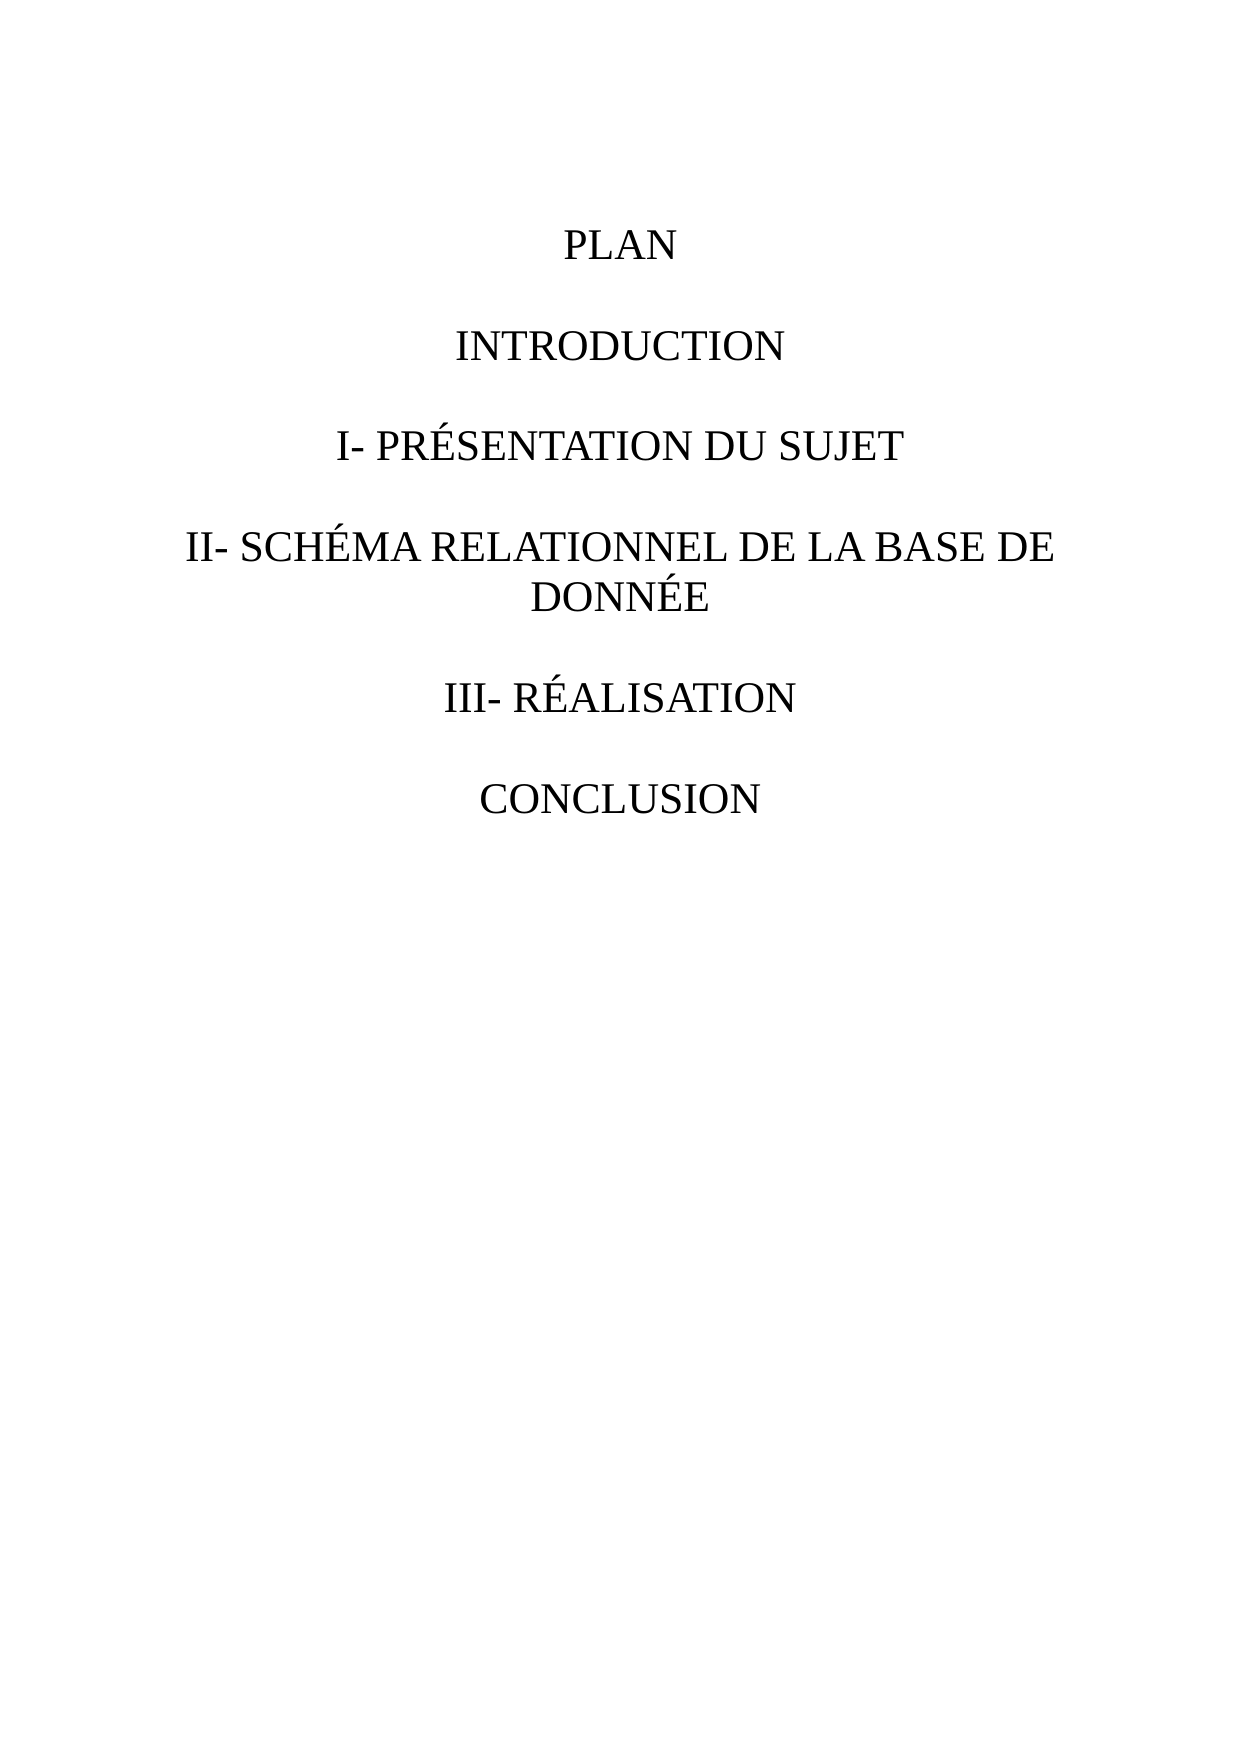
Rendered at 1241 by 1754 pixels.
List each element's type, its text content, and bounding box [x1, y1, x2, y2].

text CONCLUSION [118, 772, 1122, 822]
text I- PRÉSENTATION DU SUJET [118, 420, 1122, 470]
text INTRODUCTION [118, 319, 1122, 370]
text II- SCHÉMA RELATIONNEL DE LA BASE DE DONNÉE [118, 521, 1122, 621]
text III- RÉALISATION [118, 672, 1122, 722]
text PLAN [118, 219, 1122, 269]
